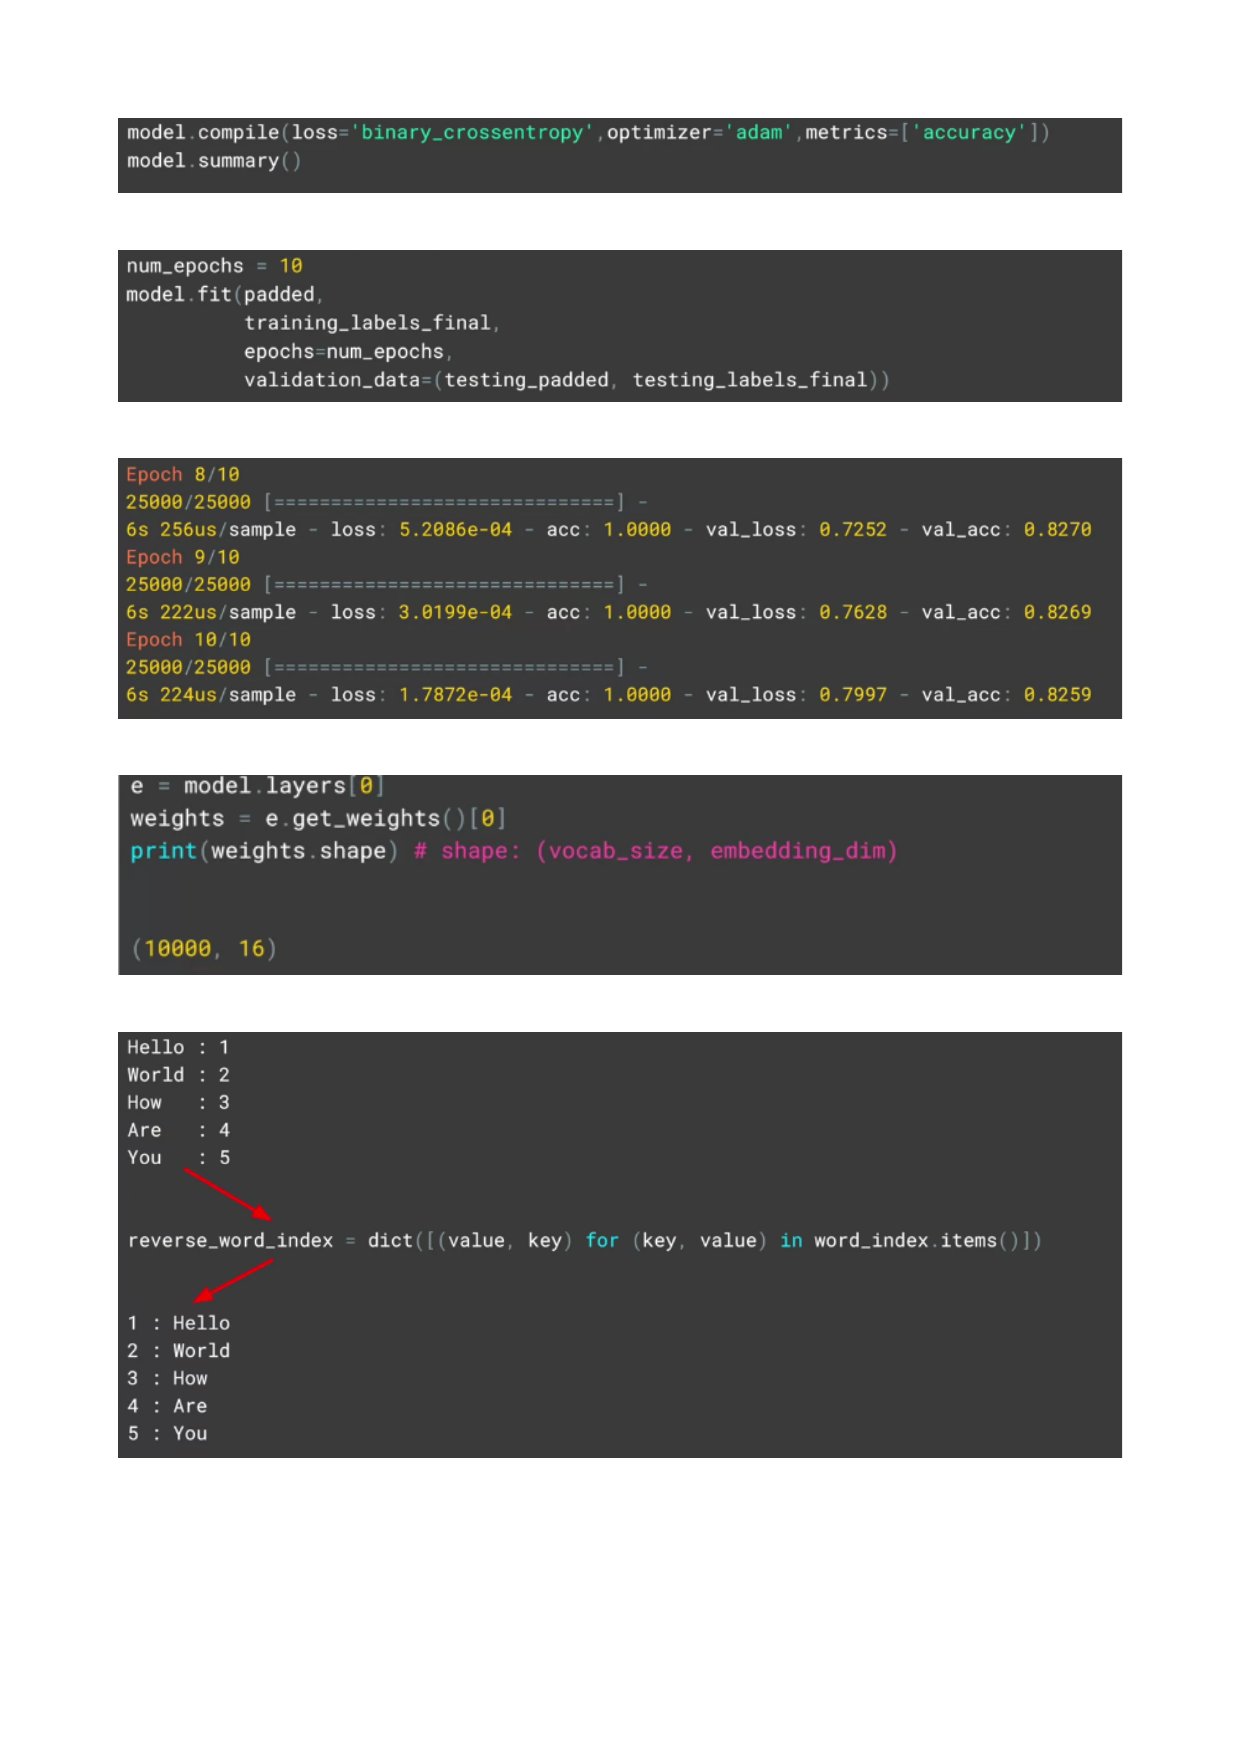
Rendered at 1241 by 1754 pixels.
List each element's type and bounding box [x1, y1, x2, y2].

picture [118, 775, 1123, 975]
picture [118, 458, 1123, 719]
picture [118, 1032, 1123, 1458]
picture [118, 118, 1123, 193]
picture [118, 250, 1123, 402]
